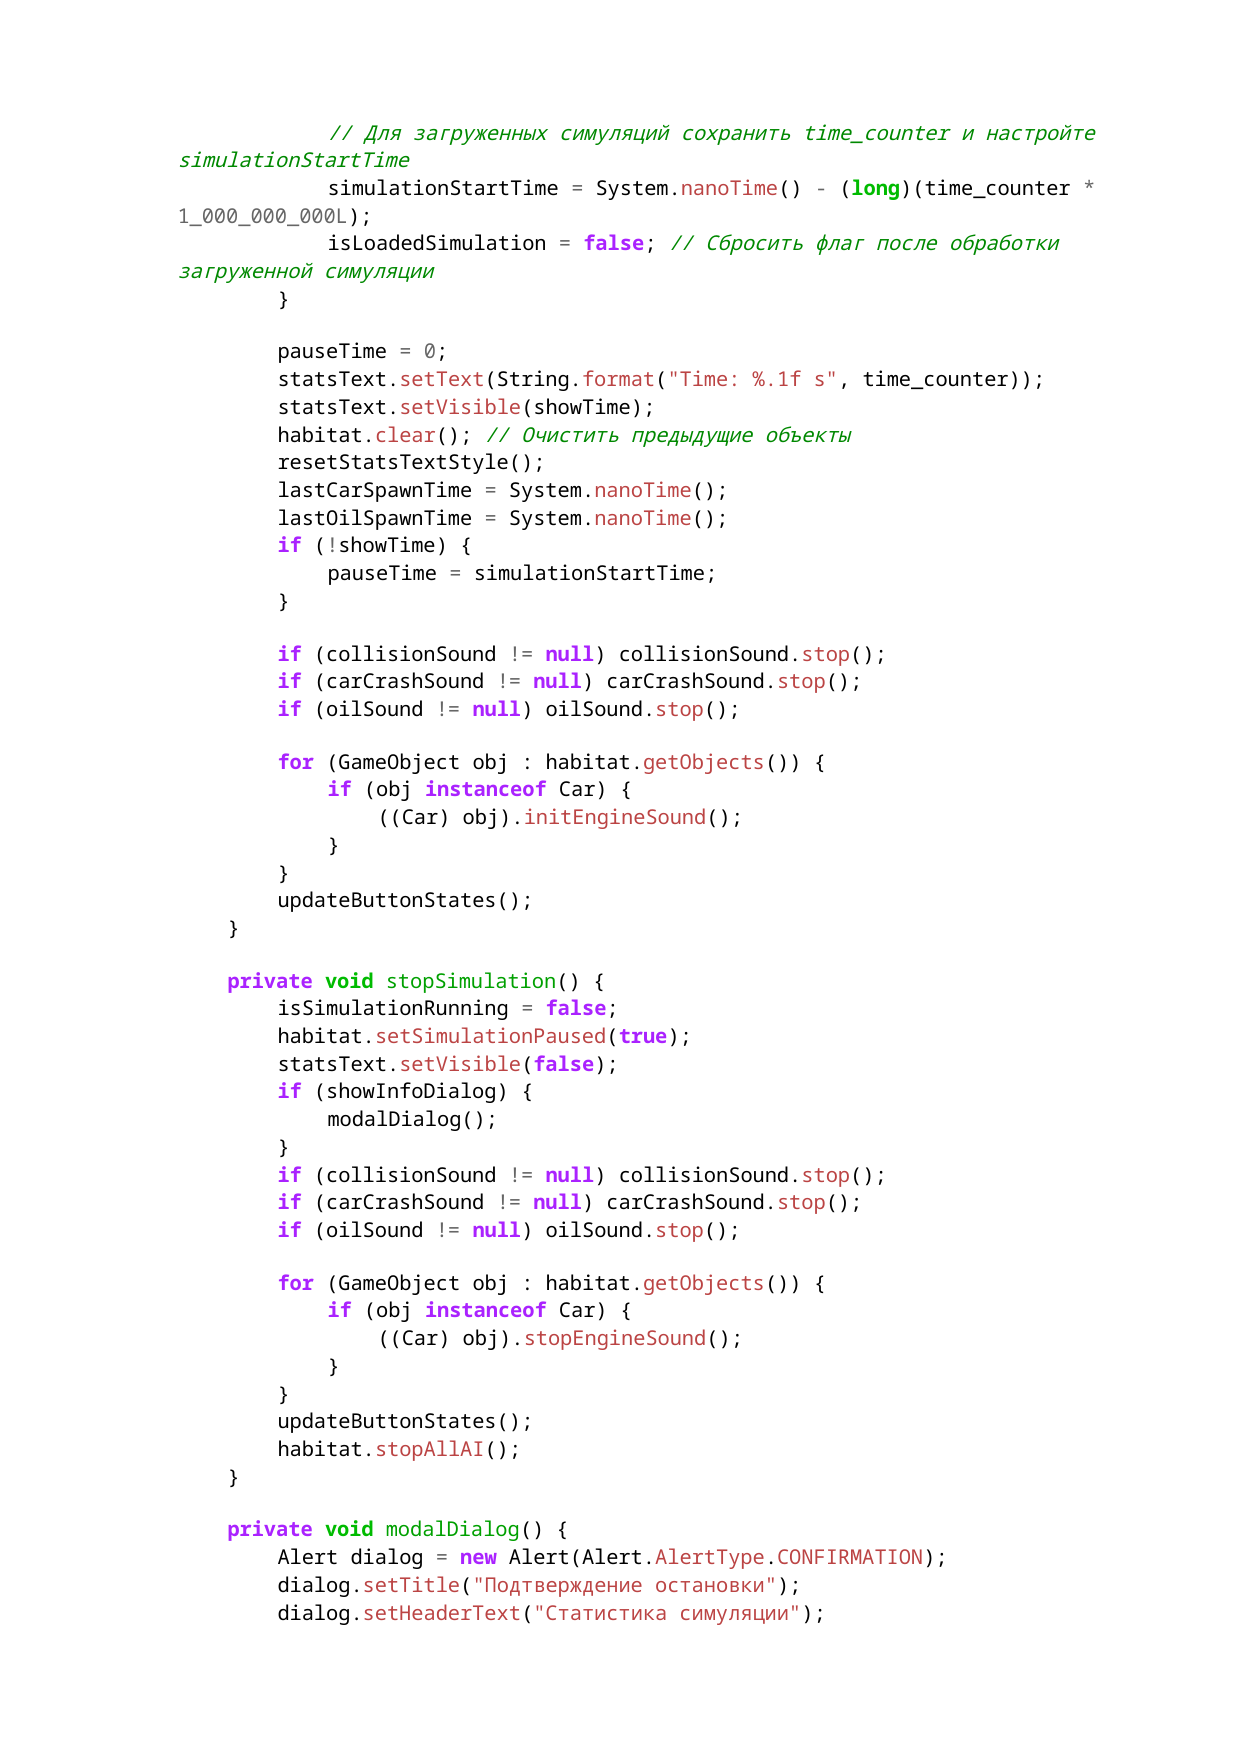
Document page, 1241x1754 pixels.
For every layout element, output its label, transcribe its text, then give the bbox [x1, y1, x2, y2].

text pauseTime = simulationStartTime; [177, 559, 1152, 586]
text habitat.clear(); // Очистить предыдущие объекты [177, 420, 1152, 448]
text simulationStartTime = System.nanoTime() - (long)(time_counter * 1_000_000_000L); [177, 173, 1152, 229]
text if (oilSound != null) oilSound.stop(); [177, 694, 1152, 722]
text isLoadedSimulation = false; // Сбросить флаг после обработки загруженной симуляции [177, 229, 1152, 284]
text if (carCrashSound != null) carCrashSound.stop(); [177, 667, 1152, 694]
text statsText.setText(String.format("Time: %.1f s", time_counter)); [177, 365, 1152, 392]
text if (obj instanceof Car) { [177, 775, 1152, 803]
text habitat.stopAllAI(); [177, 1434, 1152, 1462]
text if (carCrashSound != null) carCrashSound.stop(); [177, 1188, 1152, 1216]
text } [177, 913, 1152, 941]
text habitat.setSimulationPaused(true); [177, 1022, 1152, 1049]
text for (GameObject obj : habitat.getObjects()) { [177, 1268, 1152, 1296]
text // Для загруженных симуляций сохранить time_counter и настройте simulationStartTime [177, 118, 1152, 173]
text if (!showTime) { [177, 531, 1152, 559]
text Alert dialog = new Alert(Alert.AlertType.CONFIRMATION); [177, 1543, 1152, 1570]
text if (collisionSound != null) collisionSound.stop(); [177, 639, 1152, 667]
text updateButtonStates(); [177, 1407, 1152, 1434]
text } [177, 858, 1152, 886]
text dialog.setTitle("Подтверждение остановки"); [177, 1570, 1152, 1598]
text isSimulationRunning = false; [177, 994, 1152, 1022]
text ((Car) obj).initEngineSound(); [177, 803, 1152, 830]
text statsText.setVisible(showTime); [177, 392, 1152, 420]
text } [177, 284, 1152, 312]
text private void modalDialog() { [177, 1515, 1152, 1543]
text } [177, 830, 1152, 858]
text } [177, 586, 1152, 614]
text if (collisionSound != null) collisionSound.stop(); [177, 1160, 1152, 1188]
text resetStatsTextStyle(); [177, 448, 1152, 476]
text ((Car) obj).stopEngineSound(); [177, 1324, 1152, 1351]
text } [177, 1462, 1152, 1490]
text } [177, 1351, 1152, 1379]
text for (GameObject obj : habitat.getObjects()) { [177, 747, 1152, 775]
text private void stopSimulation() { [177, 966, 1152, 994]
text } [177, 1132, 1152, 1160]
text lastCarSpawnTime = System.nanoTime(); [177, 476, 1152, 503]
text if (obj instanceof Car) { [177, 1296, 1152, 1324]
text statsText.setVisible(false); [177, 1049, 1152, 1077]
text dialog.setHeaderText("Статистика симуляции"); [177, 1598, 1152, 1626]
text if (oilSound != null) oilSound.stop(); [177, 1216, 1152, 1243]
text } [177, 1379, 1152, 1407]
text lastOilSpawnTime = System.nanoTime(); [177, 503, 1152, 531]
text pauseTime = 0; [177, 337, 1152, 365]
text updateButtonStates(); [177, 886, 1152, 913]
text modalDialog(); [177, 1105, 1152, 1132]
text if (showInfoDialog) { [177, 1077, 1152, 1105]
